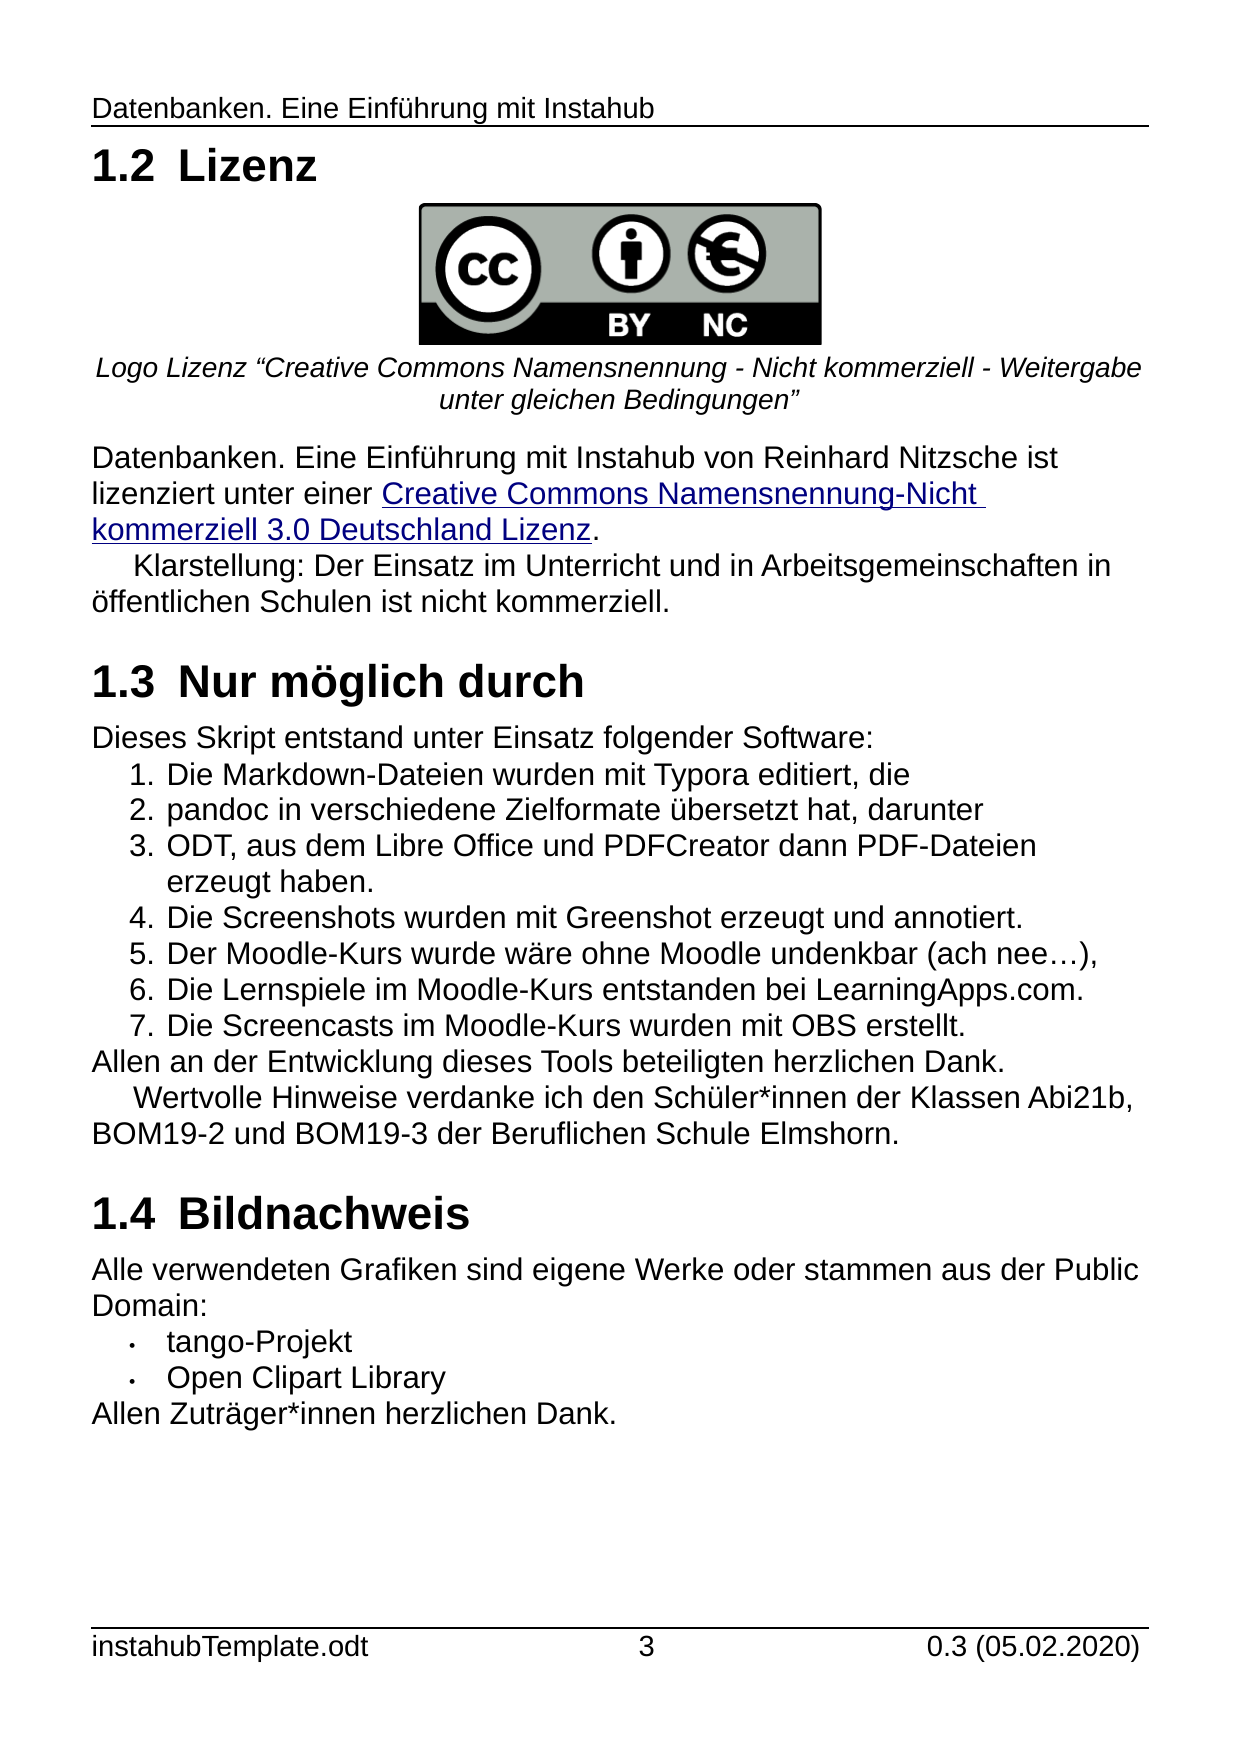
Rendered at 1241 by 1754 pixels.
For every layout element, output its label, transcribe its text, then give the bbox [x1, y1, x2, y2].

text Datenbanken. Eine Einführung mit Instahub von Reinhard Nitzsche ist lizenziert unter einer Creative Commons Namensnennung-Nicht kommerziell 3.0 Deutschland Lizenz. [91, 439, 1149, 547]
text Allen an der Entwicklung dieses Tools beteiligten herzlichen Dank. [91, 1043, 1149, 1079]
subtitle Lizenz [91, 139, 1149, 192]
list tango-Projekt [129, 1323, 1149, 1359]
picture [418, 203, 822, 345]
text Dieses Skript entstand unter Einsatz folgender Software: [91, 719, 1149, 756]
list Der Moodle-Kurs wurde wäre ohne Moodle undenkbar (ach nee…), [129, 935, 1149, 971]
text Wertvolle Hinweise verdanke ich den Schüler*innen der Klassen Abi21b, BOM19-2 und BOM19-3 der Beruflichen Schule Elmshorn. [91, 1079, 1149, 1151]
text Alle verwendeten Grafiken sind eigene Werke oder stammen aus der Public Domain: [91, 1251, 1149, 1323]
list Die Lernspiele im Moodle-Kurs entstanden bei LearningApps.com. [129, 971, 1149, 1007]
list ODT, aus dem Libre Office und PDFCreator dann PDF-Dateien erzeugt haben. [129, 827, 1149, 899]
list Die Screencasts im Moodle-Kurs wurden mit OBS erstellt. [129, 1007, 1149, 1043]
list Open Clipart Library [129, 1359, 1149, 1395]
text Allen Zuträger*innen herzlichen Dank. [91, 1395, 1149, 1431]
text Logo Lizenz “Creative Commons Namensnennung - Nicht kommerziell - Weitergabe unter gleichen Bedingungen” [91, 351, 1149, 416]
text Klarstellung: Der Einsatz im Unterricht und in Arbeitsgemeinschaften in öffentlichen Schulen ist nicht kommerziell. [91, 547, 1149, 619]
list Die Markdown-Dateien wurden mit Typora editiert, die [129, 756, 1149, 791]
list Die Screenshots wurden mit Greenshot erzeugt und annotiert. [129, 899, 1149, 935]
subtitle Bildnachweis [91, 1186, 1149, 1239]
list pandoc in verschiedene Zielformate übersetzt hat, darunter [129, 791, 1149, 827]
subtitle Nur möglich durch [91, 654, 1149, 707]
